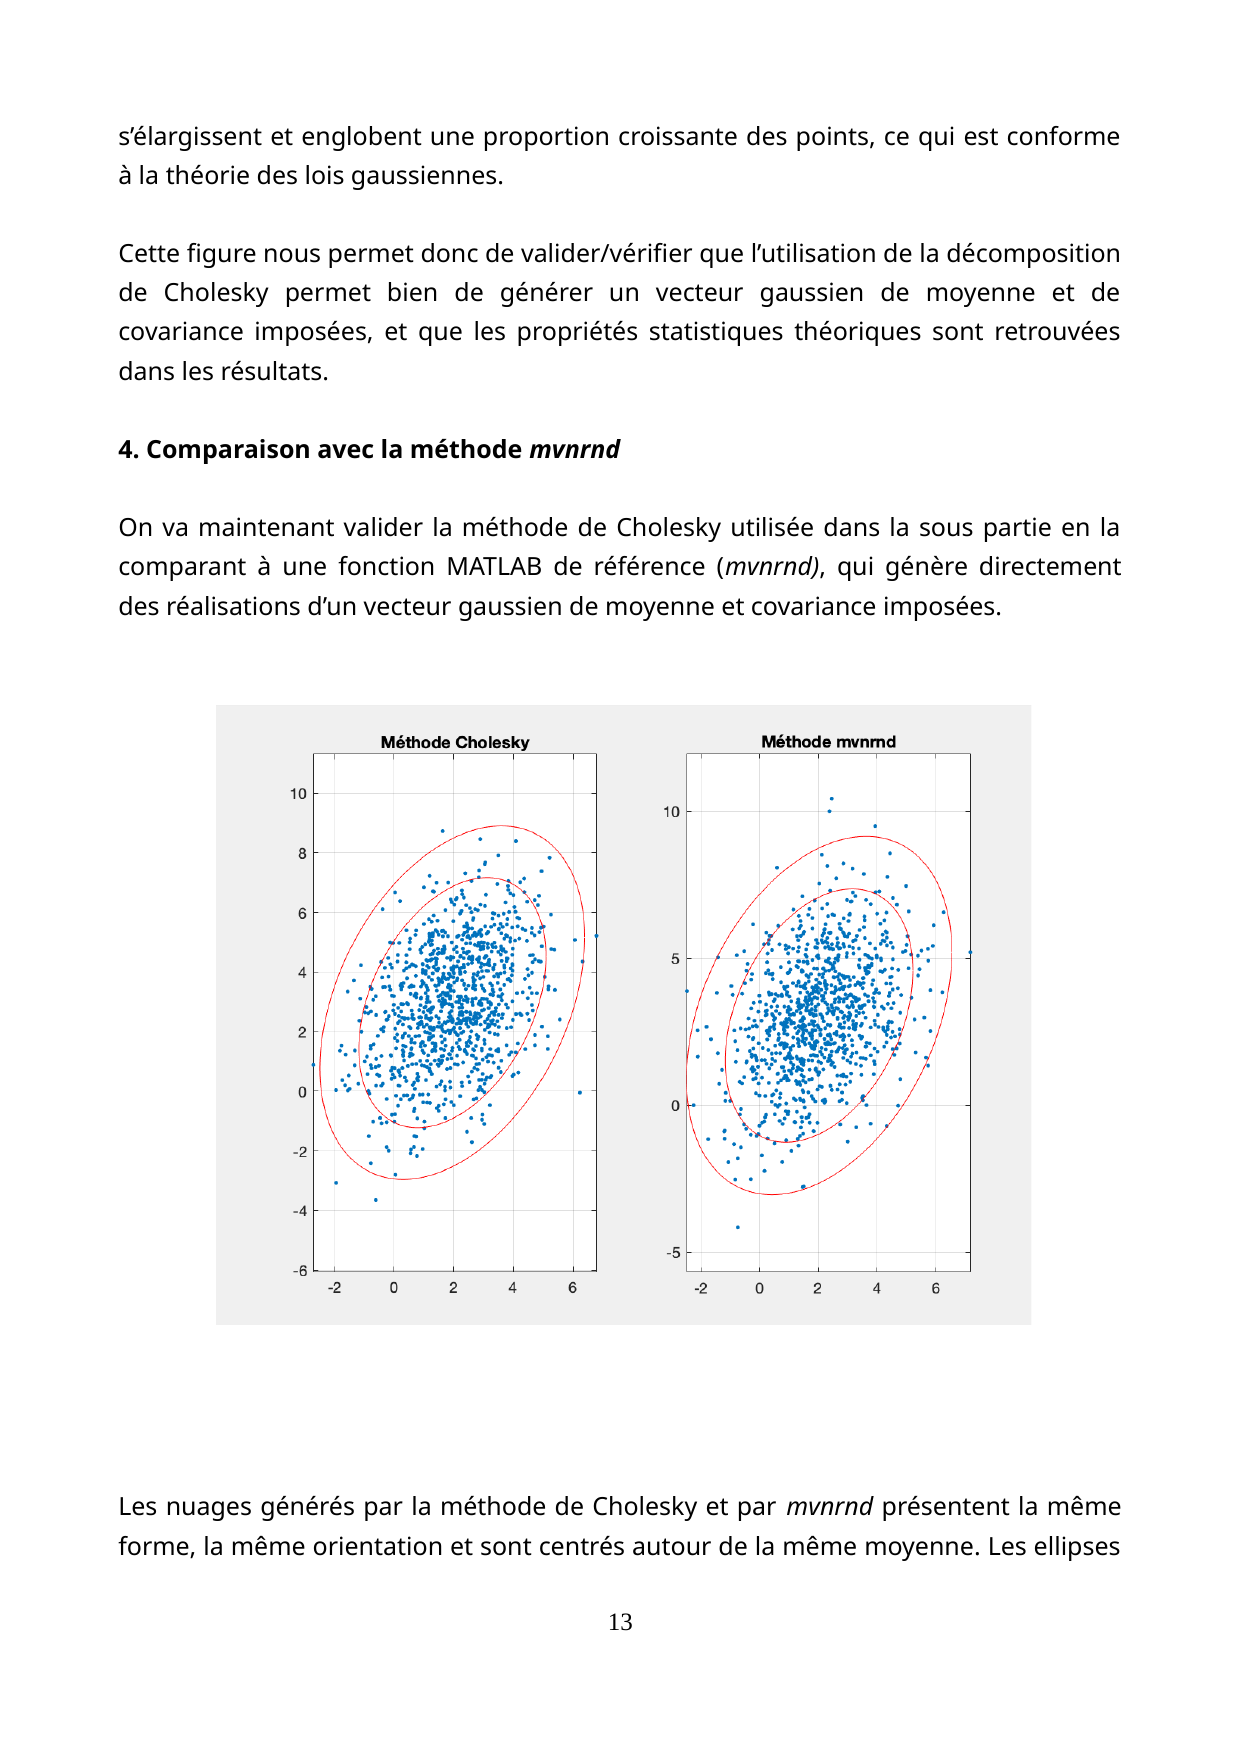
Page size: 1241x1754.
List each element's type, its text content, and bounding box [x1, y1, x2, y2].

text On va maintenant valider la méthode de Cholesky utilisée dans la sous partie en la comparant à une fonction MATLAB de référence (mvnrnd), qui génère directement des réalisations d’un vecteur gaussien de moyenne et covariance imposées. [118, 510, 1122, 622]
picture [216, 704, 1032, 1325]
text Les nuages générés par la méthode de Cholesky et par mvnrnd présentent la même forme, la même orientation et sont centrés autour de la même moyenne. Les ellipses [118, 1489, 1122, 1562]
text s’élargissent et englobent une proportion croissante des points, ce qui est conforme à la théorie des lois gaussiennes. [118, 118, 1122, 191]
text 4. Comparaison avec la méthode mvnrnd [118, 431, 1122, 466]
text Cette figure nous permet donc de valider/vérifier que l’utilisation de la décomposition de Cholesky permet bien de générer un vecteur gaussien de moyenne et de covariance imposées, et que les propriétés statistiques théoriques sont retrouvées dans les résultats. [118, 236, 1122, 387]
